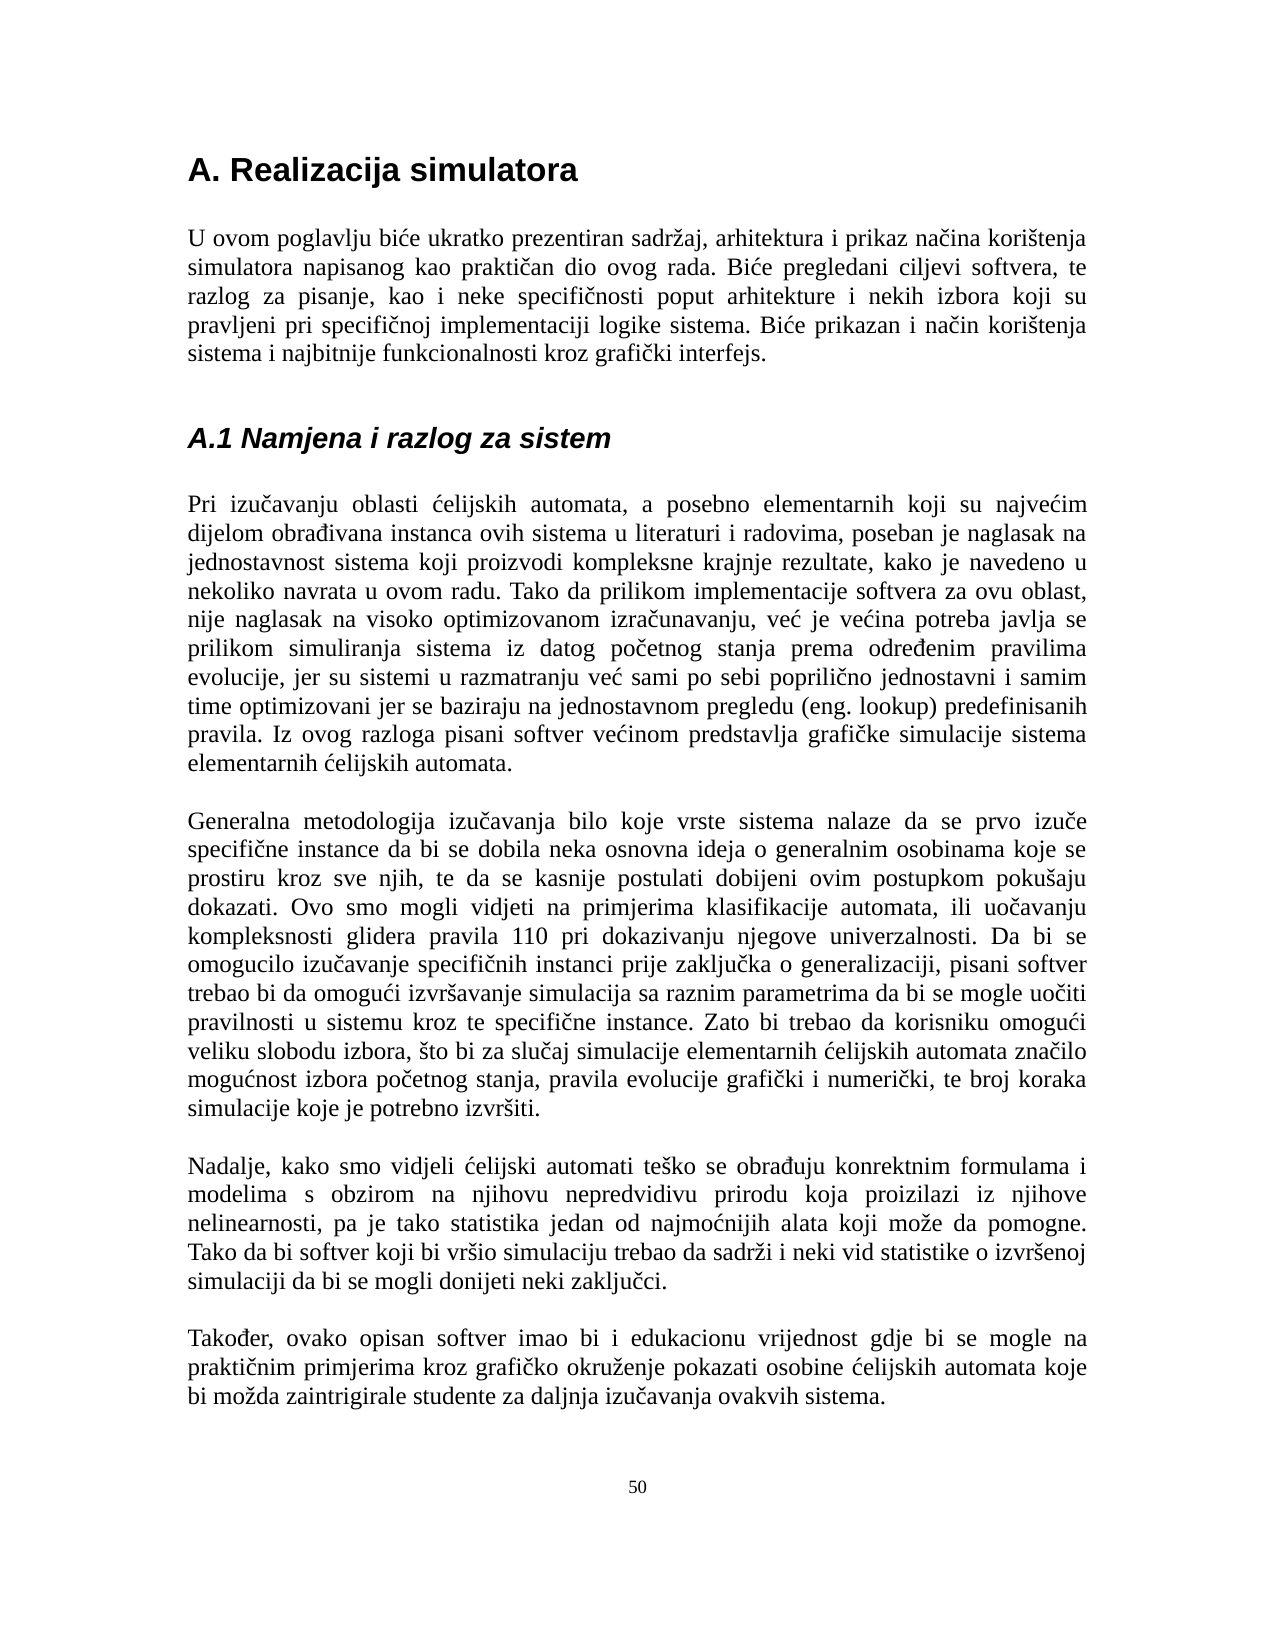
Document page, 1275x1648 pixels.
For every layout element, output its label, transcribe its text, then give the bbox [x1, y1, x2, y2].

text Pri izučavanju oblasti ćelijskih automata, a posebno elementarnih koji su najvećim dijelom obrađivana instanca ovih sistema u literaturi i radovima, poseban je naglasak na jednostavnost sistema koji proizvodi kompleksne krajnje rezultate, kako je navedeno u nekoliko navrata u ovom radu. Tako da prilikom implementacije softvera za ovu oblast, nije naglasak na visoko optimizovanom izračunavanju, već je većina potreba javlja se prilikom simuliranja sistema iz datog početnog stanja prema određenim pravilima evolucije, jer su sistemi u razmatranju već sami po sebi poprilično jednostavni i samim time optimizovani jer se baziraju na jednostavnom pregledu (eng. lookup) predefinisanih pravila. Iz ovog razloga pisani softver većinom predstavlja grafičke simulacije sistema elementarnih ćelijskih automata. [187, 489, 1088, 777]
text Generalna metodologija izučavanja bilo koje vrste sistema nalaze da se prvo izuče specifične instance da bi se dobila neka osnovna ideja o generalnim osobinama koje se prostiru kroz sve njih, te da se kasnije postulati dobijeni ovim postupkom pokušaju dokazati. Ovo smo mogli vidjeti na primjerima klasifikacije automata, ili uočavanju kompleksnosti glidera pravila 110 pri dokazivanju njegove univerzalnosti. Da bi se omogucilo izučavanje specifičnih instanci prije zaključka o generalizaciji, pisani softver trebao bi da omogući izvršavanje simulacija sa raznim parametrima da bi se mogle uočiti pravilnosti u sistemu kroz te specifične instance. Zato bi trebao da korisniku omogući veliku slobodu izbora, što bi za slučaj simulacije elementarnih ćelijskih automata značilo mogućnost izbora početnog stanja, pravila evolucije grafički i numerički, te broj koraka simulacije koje je potrebno izvršiti. [187, 806, 1088, 1122]
text Također, ovako opisan softver imao bi i edukacionu vrijednost gdje bi se mogle na praktičnim primjerima kroz grafičko okruženje pokazati osobine ćelijskih automata koje bi možda zaintrigirale studente za daljnja izučavanja ovakvih sistema. [187, 1323, 1088, 1409]
text Nadalje, kako smo vidjeli ćelijski automati teško se obrađuju konrektnim formulama i modelima s obzirom na njihovu nepredvidivu prirodu koja proizilazi iz njihove nelinearnosti, pa je tako statistika jedan od najmoćnijih alata koji može da pomogne. Tako da bi softver koji bi vršio simulaciju trebao da sadrži i neki vid statistike o izvršenoj simulaciji da bi se mogli donijeti neki zaključci. [187, 1151, 1088, 1294]
subtitle A.1 Namjena i razlog za sistem [187, 421, 1088, 454]
subtitle A. Realizacija simulatora [187, 150, 1088, 188]
text U ovom poglavlju biće ukratko prezentiran sadržaj, arhitektura i prikaz načina korištenja simulatora napisanog kao praktičan dio ovog rada. Biće pregledani ciljevi softvera, te razlog za pisanje, kao i neke specifičnosti poput arhitekture i nekih izbora koji su pravljeni pri specifičnoj implementaciji logike sistema. Biće prikazan i način korištenja sistema i najbitnije funkcionalnosti kroz grafički interfejs. [187, 223, 1088, 367]
